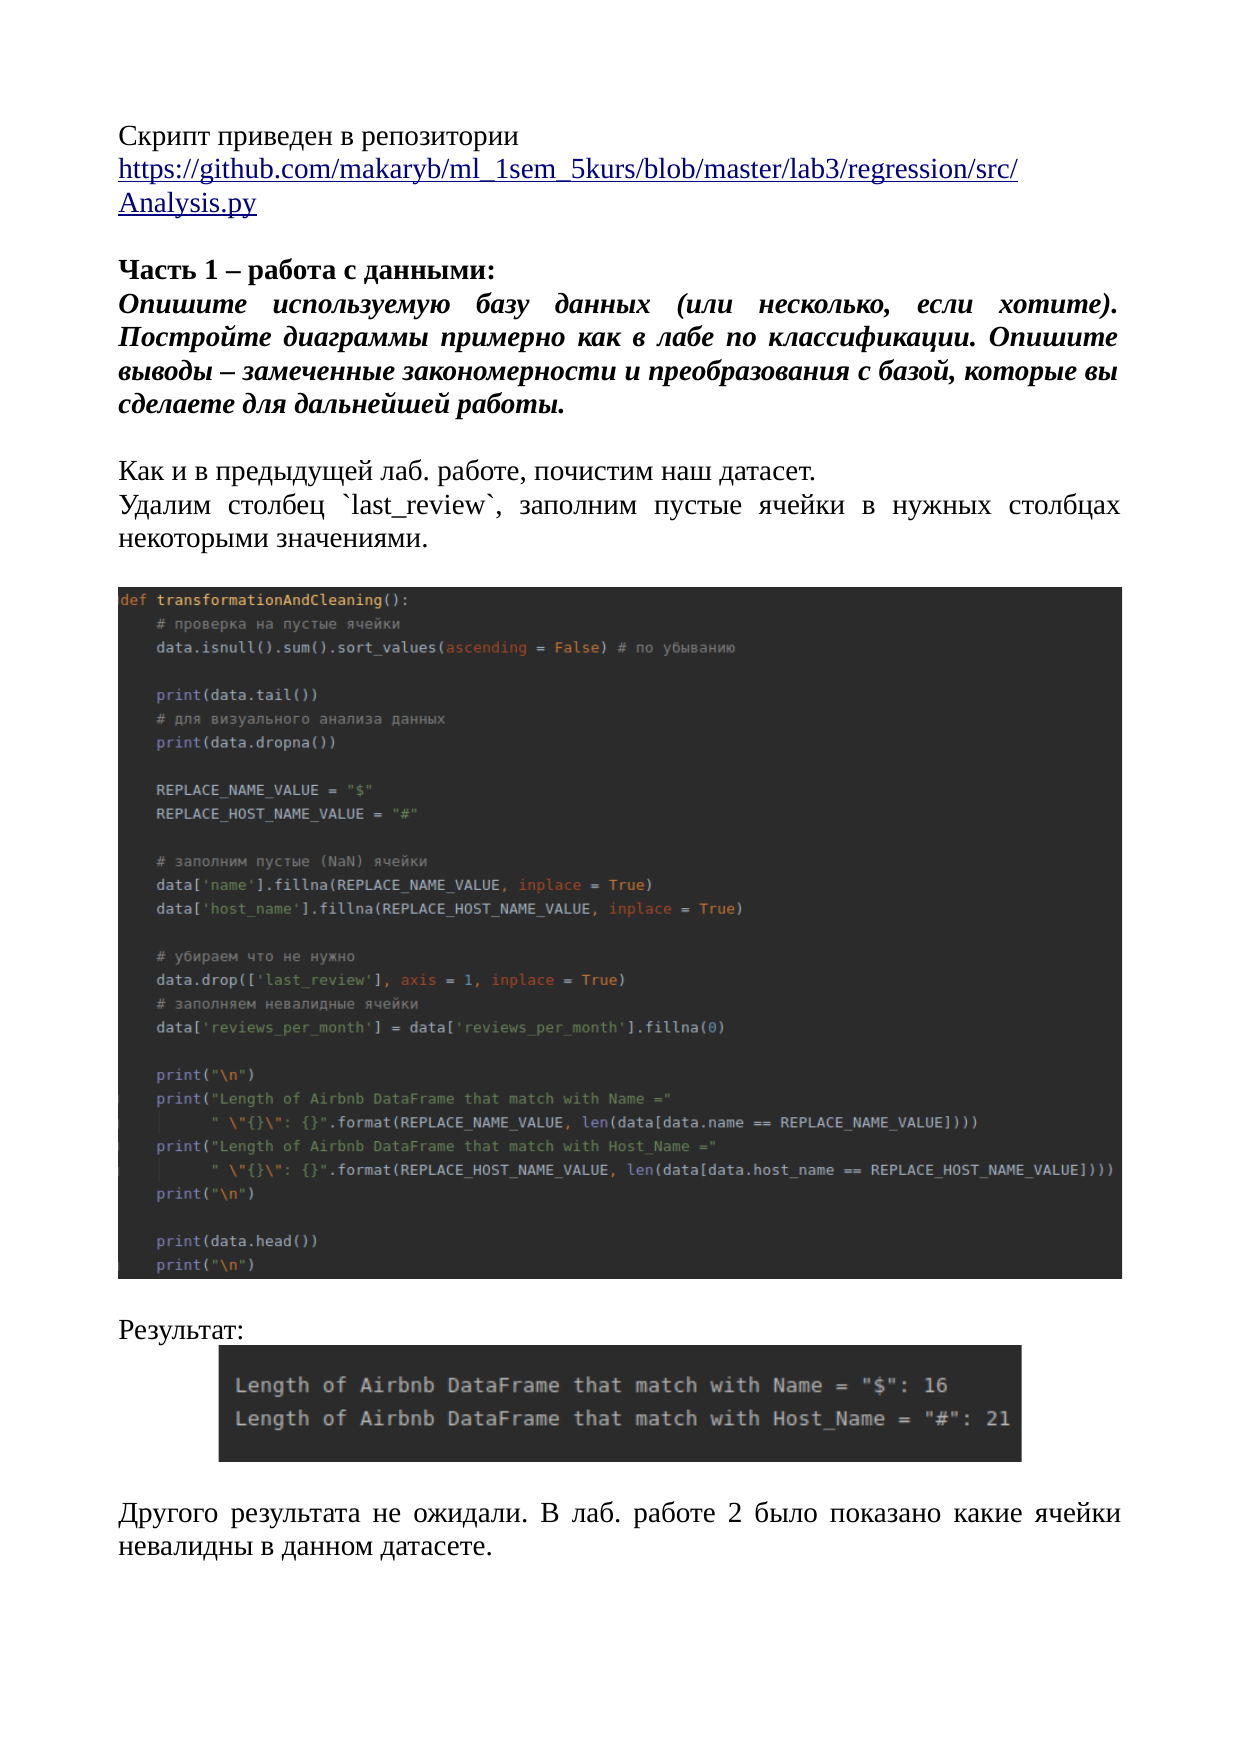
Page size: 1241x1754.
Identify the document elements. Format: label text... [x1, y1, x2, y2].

text Часть 1 – работа с данными: [118, 252, 1122, 286]
text Скрипт приведен в репозитории [118, 118, 1122, 152]
picture [118, 587, 1123, 1279]
text Опишите используемую базу данных (или несколько, если хотите). Постройте диаграммы примерно как в лабе по классификации. Опишите выводы – замеченные закономерности и преобразования с базой, которые вы сделаете для дальнейшей работы. [118, 286, 1122, 420]
text Удалим столбец `last_review`, заполним пустые ячейки в нужных столбцах некоторыми значениями. [118, 487, 1122, 554]
picture [218, 1345, 1022, 1462]
text https://github.com/makaryb/ml_1sem_5kurs/blob/master/lab3/regression/src/Analysis.py [118, 152, 1122, 219]
text Результат: [118, 1312, 1122, 1346]
text Другого результата не ожидали. В лаб. работе 2 было показано какие ячейки невалидны в данном датасете. [118, 1495, 1122, 1562]
text Как и в предыдущей лаб. работе, почистим наш датасет. [118, 453, 1122, 487]
